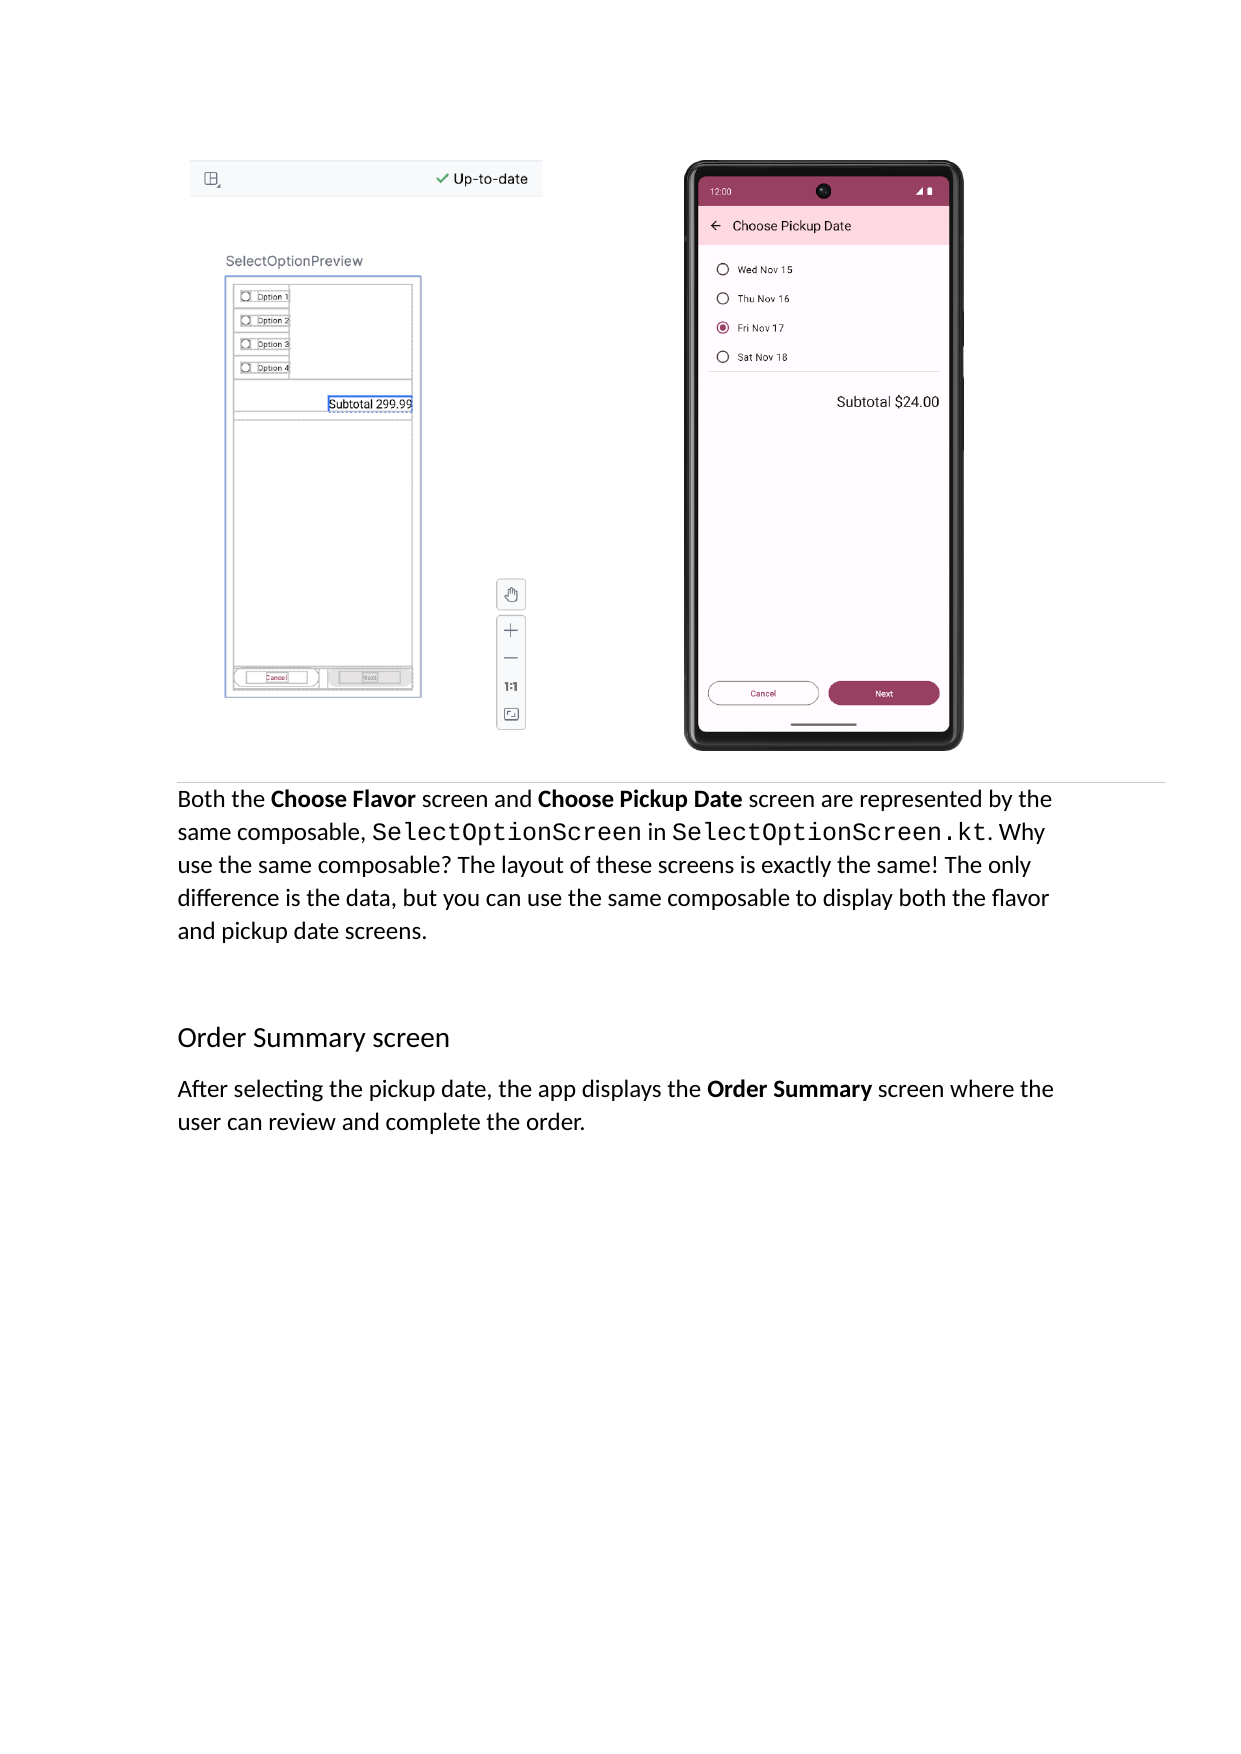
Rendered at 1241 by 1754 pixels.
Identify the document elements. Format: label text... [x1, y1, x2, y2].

text After selecting the pickup date, the app displays the Order Summary screen where the user can review and complete the order. [177, 1073, 1063, 1137]
text Order Summary screen [177, 1019, 1063, 1054]
text Both the Choose Flavor screen and Choose Pickup Date screen are represented by the same composable, SelectOptionScreen in SelectOptionScreen.kt. Why use the same composable? The layout of these screens is exactly the same! The only difference is the data, but you can use the same composable to display both the flavor and pickup date screens. [177, 783, 1063, 945]
table_header [672, 148, 1166, 782]
table_header [177, 148, 672, 782]
